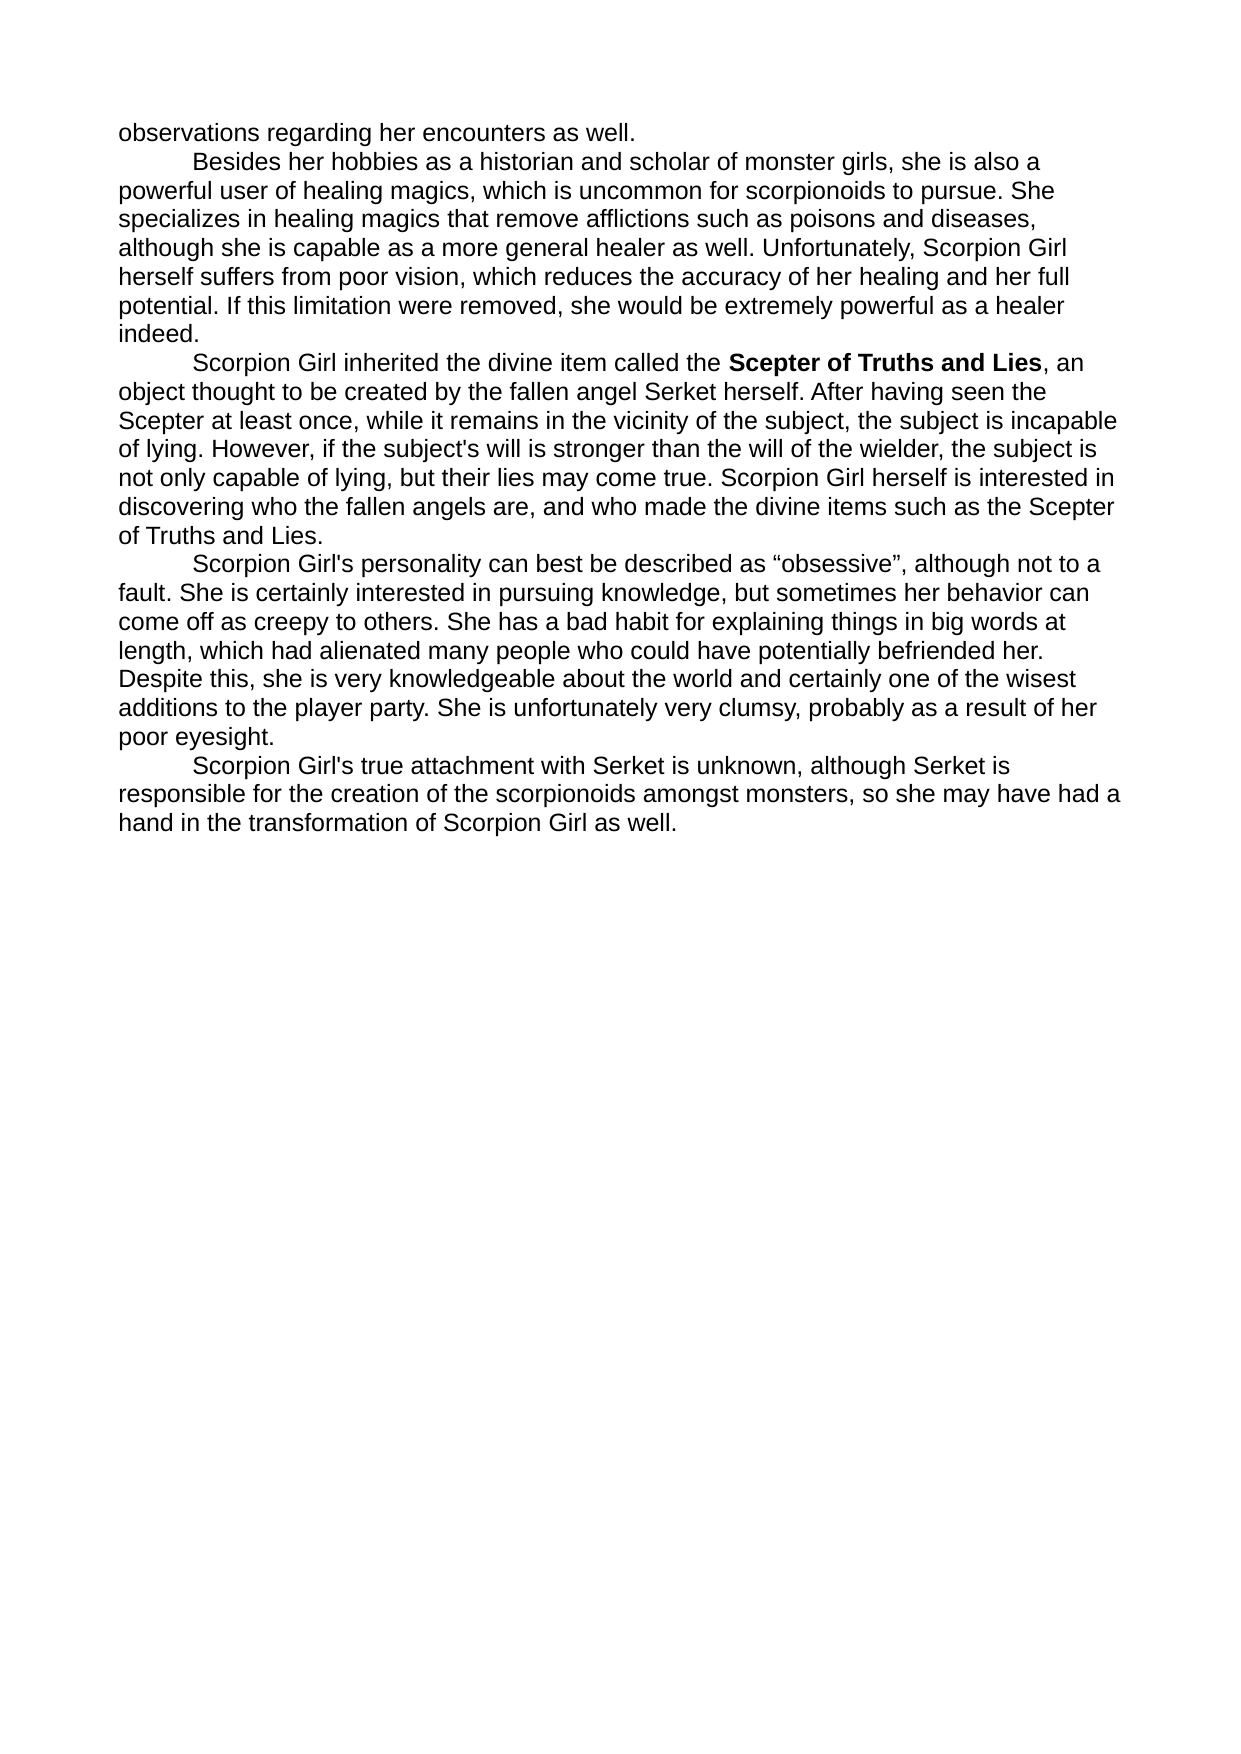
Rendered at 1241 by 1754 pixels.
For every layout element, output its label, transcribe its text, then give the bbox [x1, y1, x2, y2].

text Besides her hobbies as a historian and scholar of monster girls, she is also a powerful user of healing magics, which is uncommon for scorpionoids to pursue. She specializes in healing magics that remove afflictions such as poisons and diseases, although she is capable as a more general healer as well. Unfortunately, Scorpion Girl herself suffers from poor vision, which reduces the accuracy of her healing and her full potential. If this limitation were removed, she would be extremely powerful as a healer indeed. [118, 147, 1122, 348]
text Scorpion Girl's personality can best be described as “obsessive”, although not to a fault. She is certainly interested in pursuing knowledge, but sometimes her behavior can come off as creepy to others. She has a bad habit for explaining things in big words at length, which had alienated many people who could have potentially befriended her. Despite this, she is very knowledgeable about the world and certainly one of the wisest additions to the player party. She is unfortunately very clumsy, probably as a result of her poor eyesight. [118, 549, 1122, 751]
text Scorpion Girl inherited the divine item called the Scepter of Truths and Lies, an object thought to be created by the fallen angel Serket herself. After having seen the Scepter at least once, while it remains in the vicinity of the subject, the subject is incapable of lying. However, if the subject's will is stronger than the will of the wielder, the subject is not only capable of lying, but their lies may come true. Scorpion Girl herself is interested in discovering who the fallen angels are, and who made the divine items such as the Scepter of Truths and Lies. [118, 348, 1122, 549]
text Scorpion Girl's true attachment with Serket is unknown, although Serket is responsible for the creation of the scorpionoids amongst monsters, so she may have had a hand in the transformation of Scorpion Girl as well. [118, 751, 1122, 837]
text observations regarding her encounters as well. [118, 118, 1122, 147]
